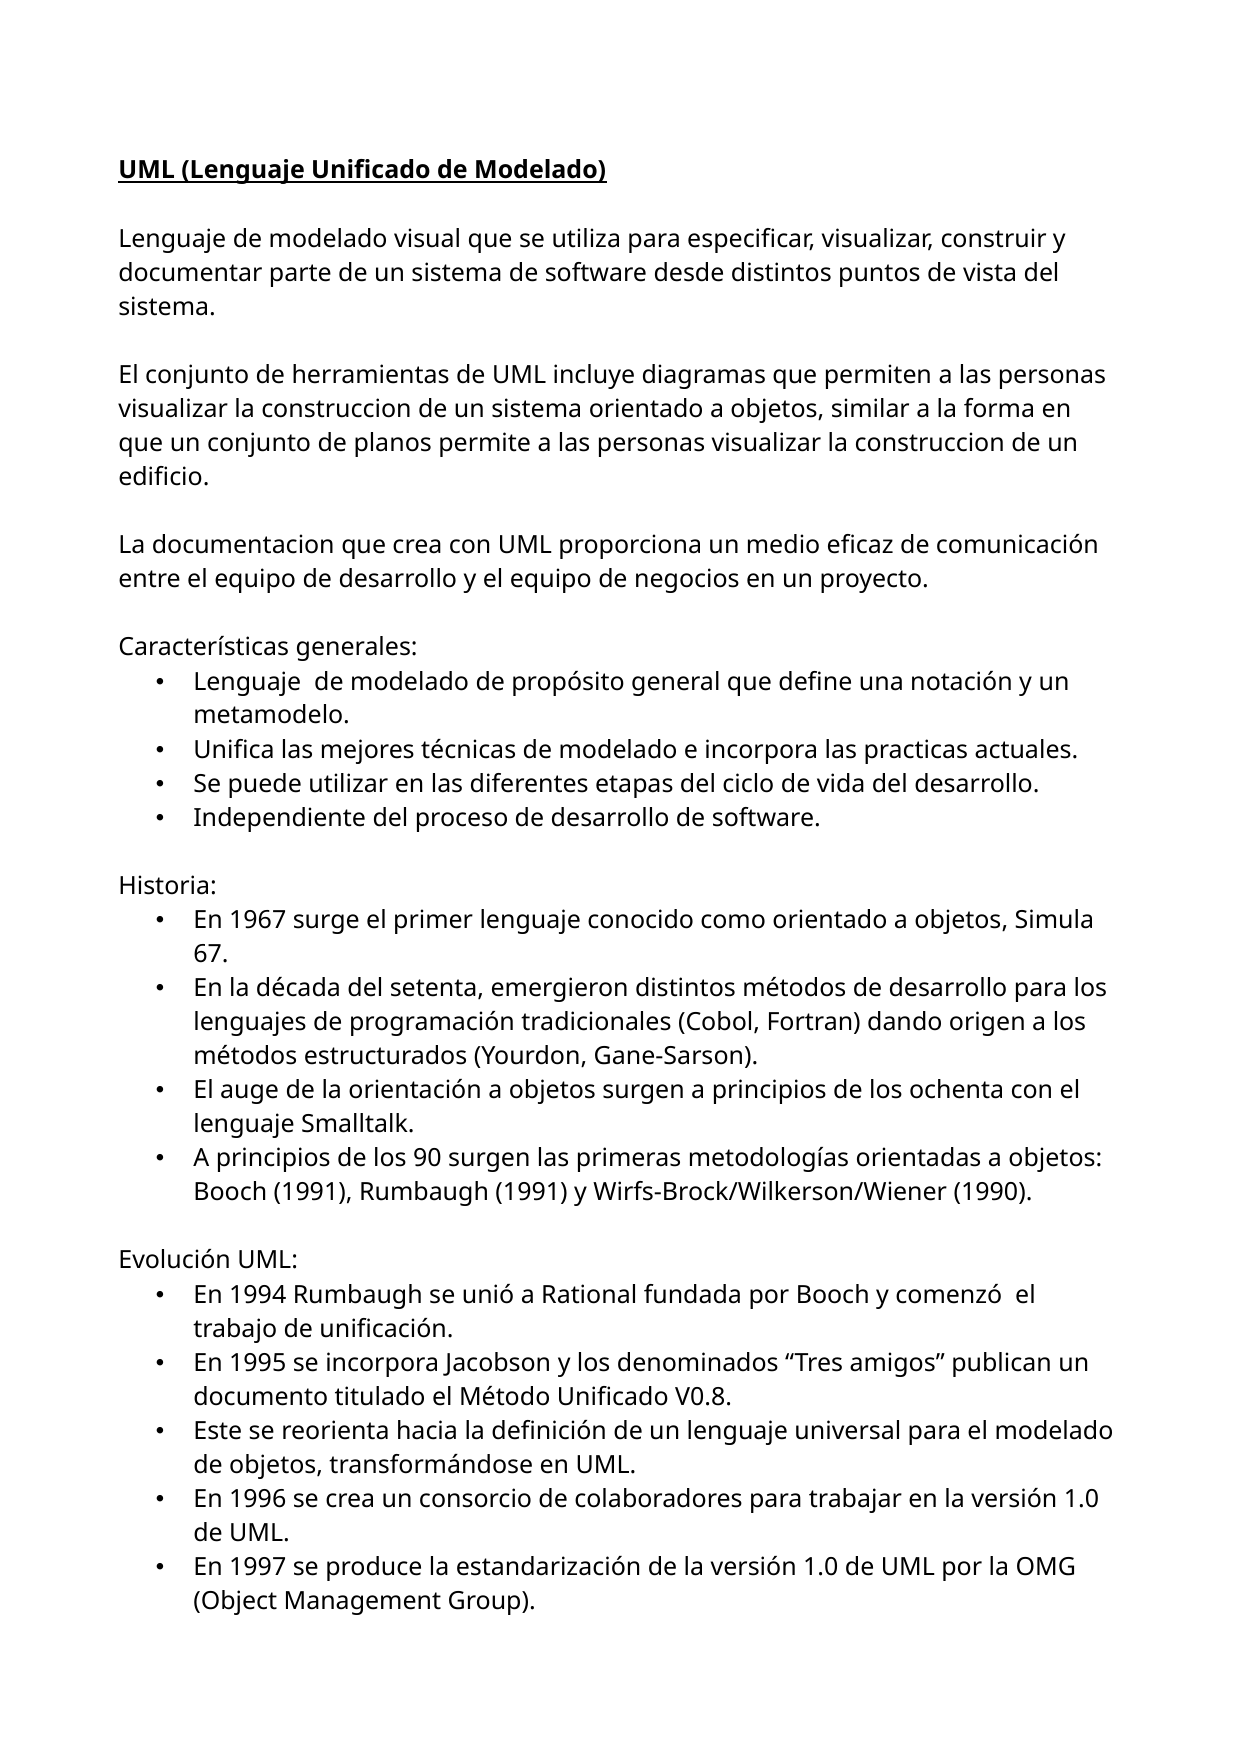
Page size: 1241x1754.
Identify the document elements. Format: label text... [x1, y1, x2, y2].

list En 1996 se crea un consorcio de colaboradores para trabajar en la versión 1.0 de UML. [156, 1481, 1122, 1549]
list En 1997 se produce la estandarización de la versión 1.0 de UML por la OMG (Object Management Group). [156, 1549, 1122, 1617]
text La documentacion que crea con UML proporciona un medio eficaz de comunicación entre el equipo de desarrollo y el equipo de negocios en un proyecto. [118, 527, 1122, 595]
list En 1995 se incorpora Jacobson y los denominados “Tres amigos” publican un documento titulado el Método Unificado V0.8. [156, 1344, 1122, 1412]
list Lenguaje de modelado de propósito general que define una notación y un metamodelo. [156, 663, 1122, 731]
list El auge de la orientación a objetos surgen a principios de los ochenta con el lenguaje Smalltalk. [156, 1072, 1122, 1140]
list Este se reorienta hacia la definición de un lenguaje universal para el modelado de objetos, transformándose en UML. [156, 1412, 1122, 1481]
text Historia: [118, 867, 1122, 902]
text Lenguaje de modelado visual que se utiliza para especificar, visualizar, construir y documentar parte de un sistema de software desde distintos puntos de vista del sistema. [118, 220, 1122, 322]
list En 1967 surge el primer lenguaje conocido como orientado a objetos, Simula 67. [156, 902, 1122, 970]
text Evolución UML: [118, 1242, 1122, 1276]
list Unifica las mejores técnicas de modelado e incorpora las practicas actuales. [156, 731, 1122, 765]
list Se puede utilizar en las diferentes etapas del ciclo de vida del desarrollo. [156, 765, 1122, 799]
list Independiente del proceso de desarrollo de software. [156, 799, 1122, 833]
list En la década del setenta, emergieron distintos métodos de desarrollo para los lenguajes de programación tradicionales (Cobol, Fortran) dando origen a los métodos estructurados (Yourdon, Gane-Sarson). [156, 970, 1122, 1072]
text Características generales: [118, 629, 1122, 663]
text UML (Lenguaje Unificado de Modelado) [118, 152, 1122, 186]
text El conjunto de herramientas de UML incluye diagramas que permiten a las personas visualizar la construccion de un sistema orientado a objetos, similar a la forma en que un conjunto de planos permite a las personas visualizar la construccion de un edificio. [118, 357, 1122, 493]
list En 1994 Rumbaugh se unió a Rational fundada por Booch y comenzó el trabajo de unificación. [156, 1276, 1122, 1344]
list A principios de los 90 surgen las primeras metodologías orientadas a objetos: Booch (1991), Rumbaugh (1991) y Wirfs-Brock/Wilkerson/Wiener (1990). [156, 1140, 1122, 1208]
